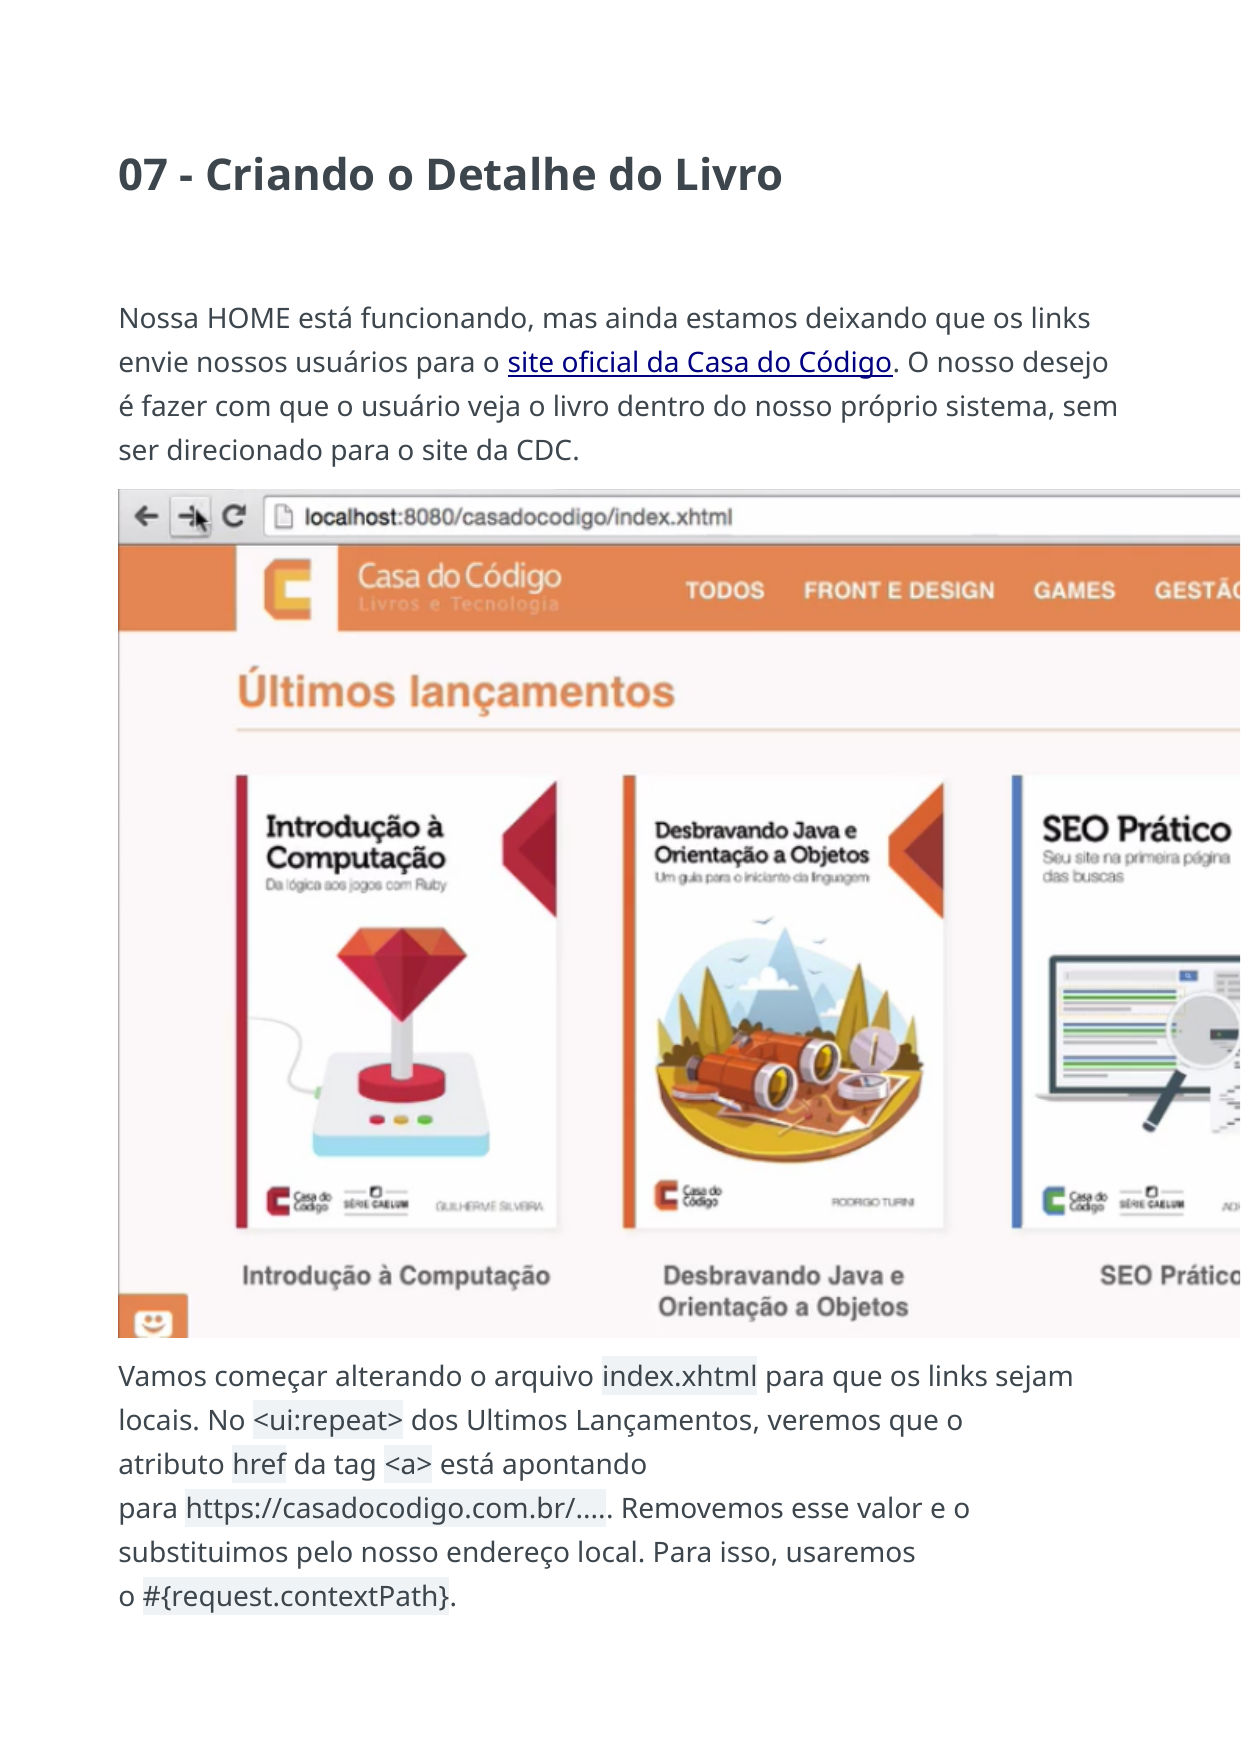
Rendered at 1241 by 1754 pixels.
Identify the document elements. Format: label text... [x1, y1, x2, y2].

picture [118, 489, 1241, 1338]
text Vamos começar alterando o arquivo index.xhtml para que os links sejam locais. No <ui:repeat> dos Ultimos Lançamentos, veremos que o atributo href da tag <a> está apontando para https://casadocodigo.com.br/..... Removemos esse valor e o substituimos pelo nosso endereço local. Para isso, usaremos o #{request.contextPath}. [118, 1356, 1122, 1615]
text Nossa HOME está funcionando, mas ainda estamos deixando que os links envie nossos usuários para o site oficial da Casa do Código. O nosso desejo é fazer com que o usuário veja o livro dentro do nosso próprio sistema, sem ser direcionado para o site da CDC. [118, 298, 1122, 469]
subtitle 07 - Criando o Detalhe do Livro [118, 143, 1122, 203]
